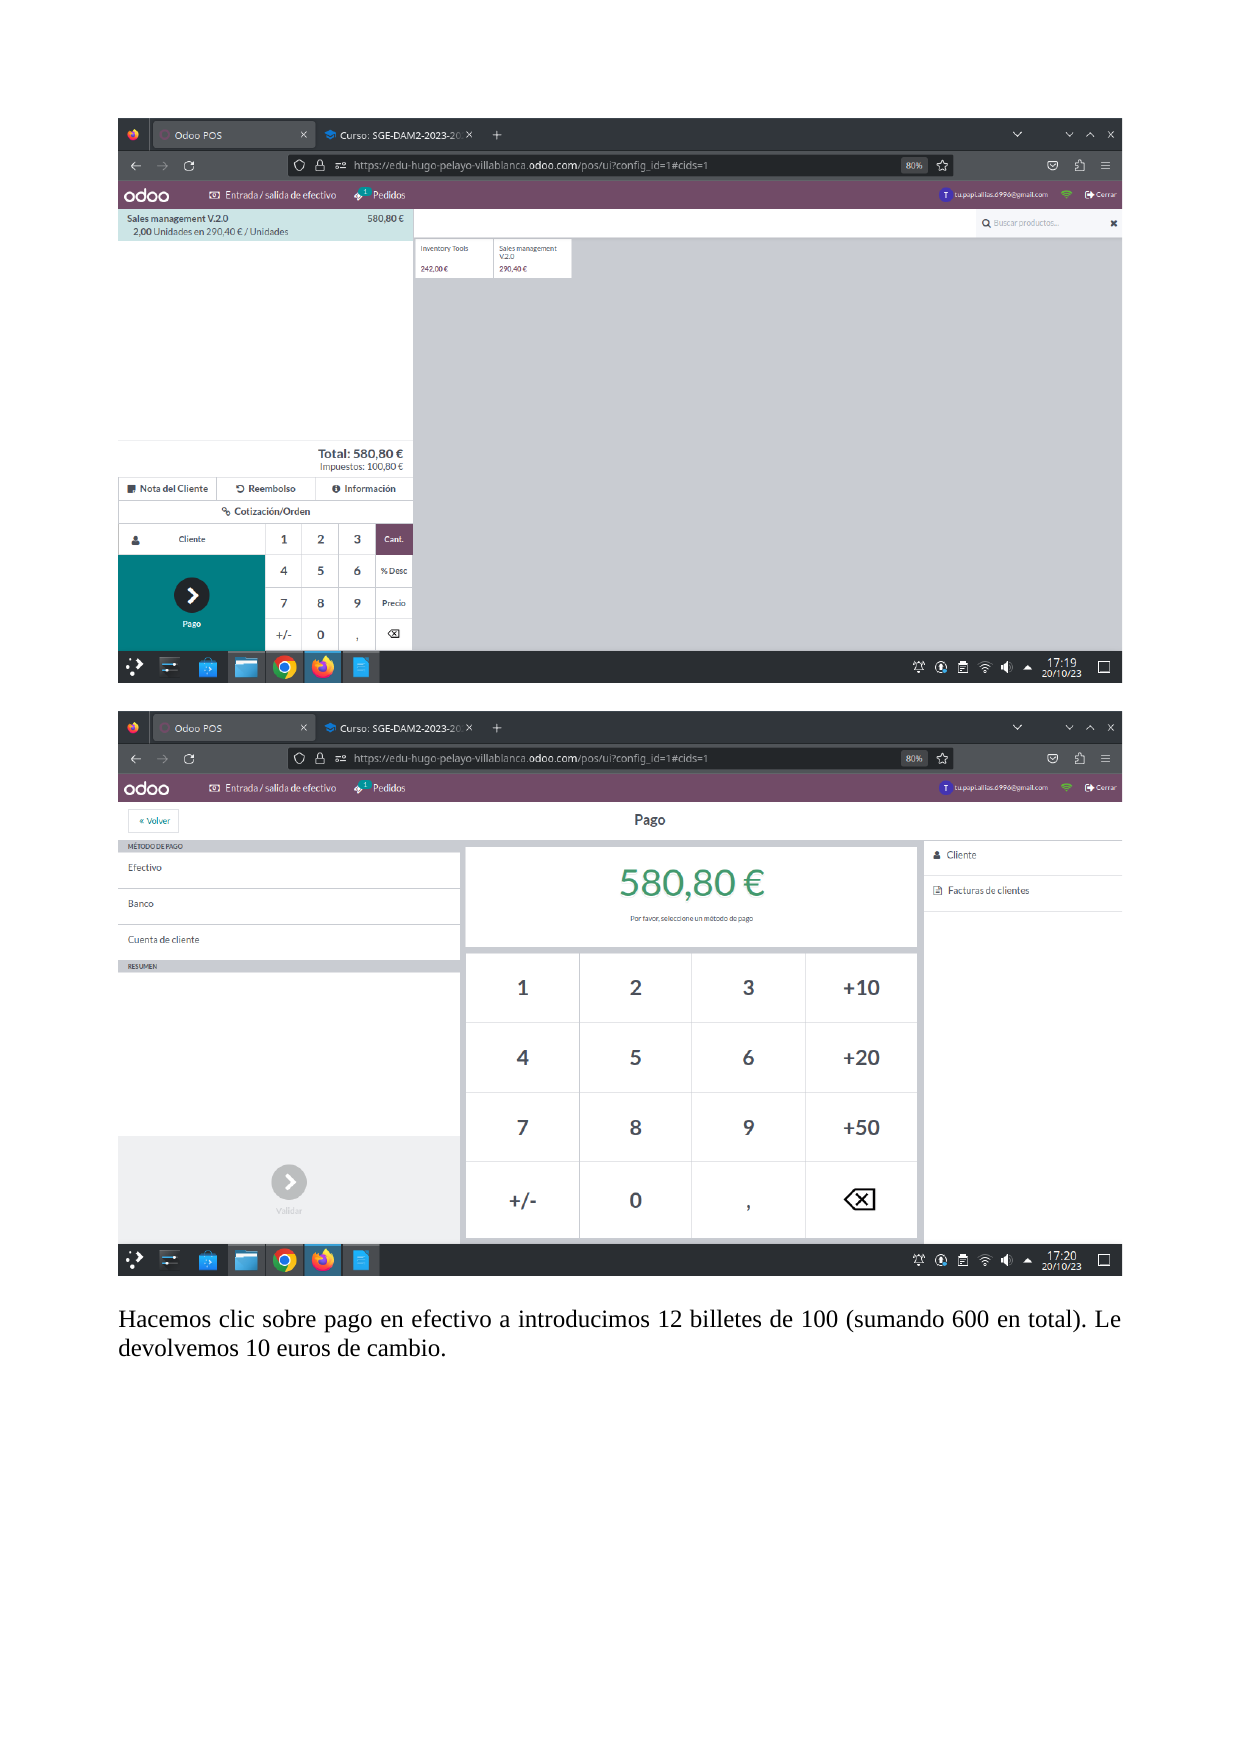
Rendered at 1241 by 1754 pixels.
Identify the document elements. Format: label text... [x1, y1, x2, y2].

picture [118, 711, 1123, 1276]
text Hacemos clic sobre pago en efectivo a introducimos 12 billetes de 100 (sumando 600 en total). Le devolvemos 10 euros de cambio. [118, 1304, 1122, 1362]
picture [118, 118, 1123, 683]
